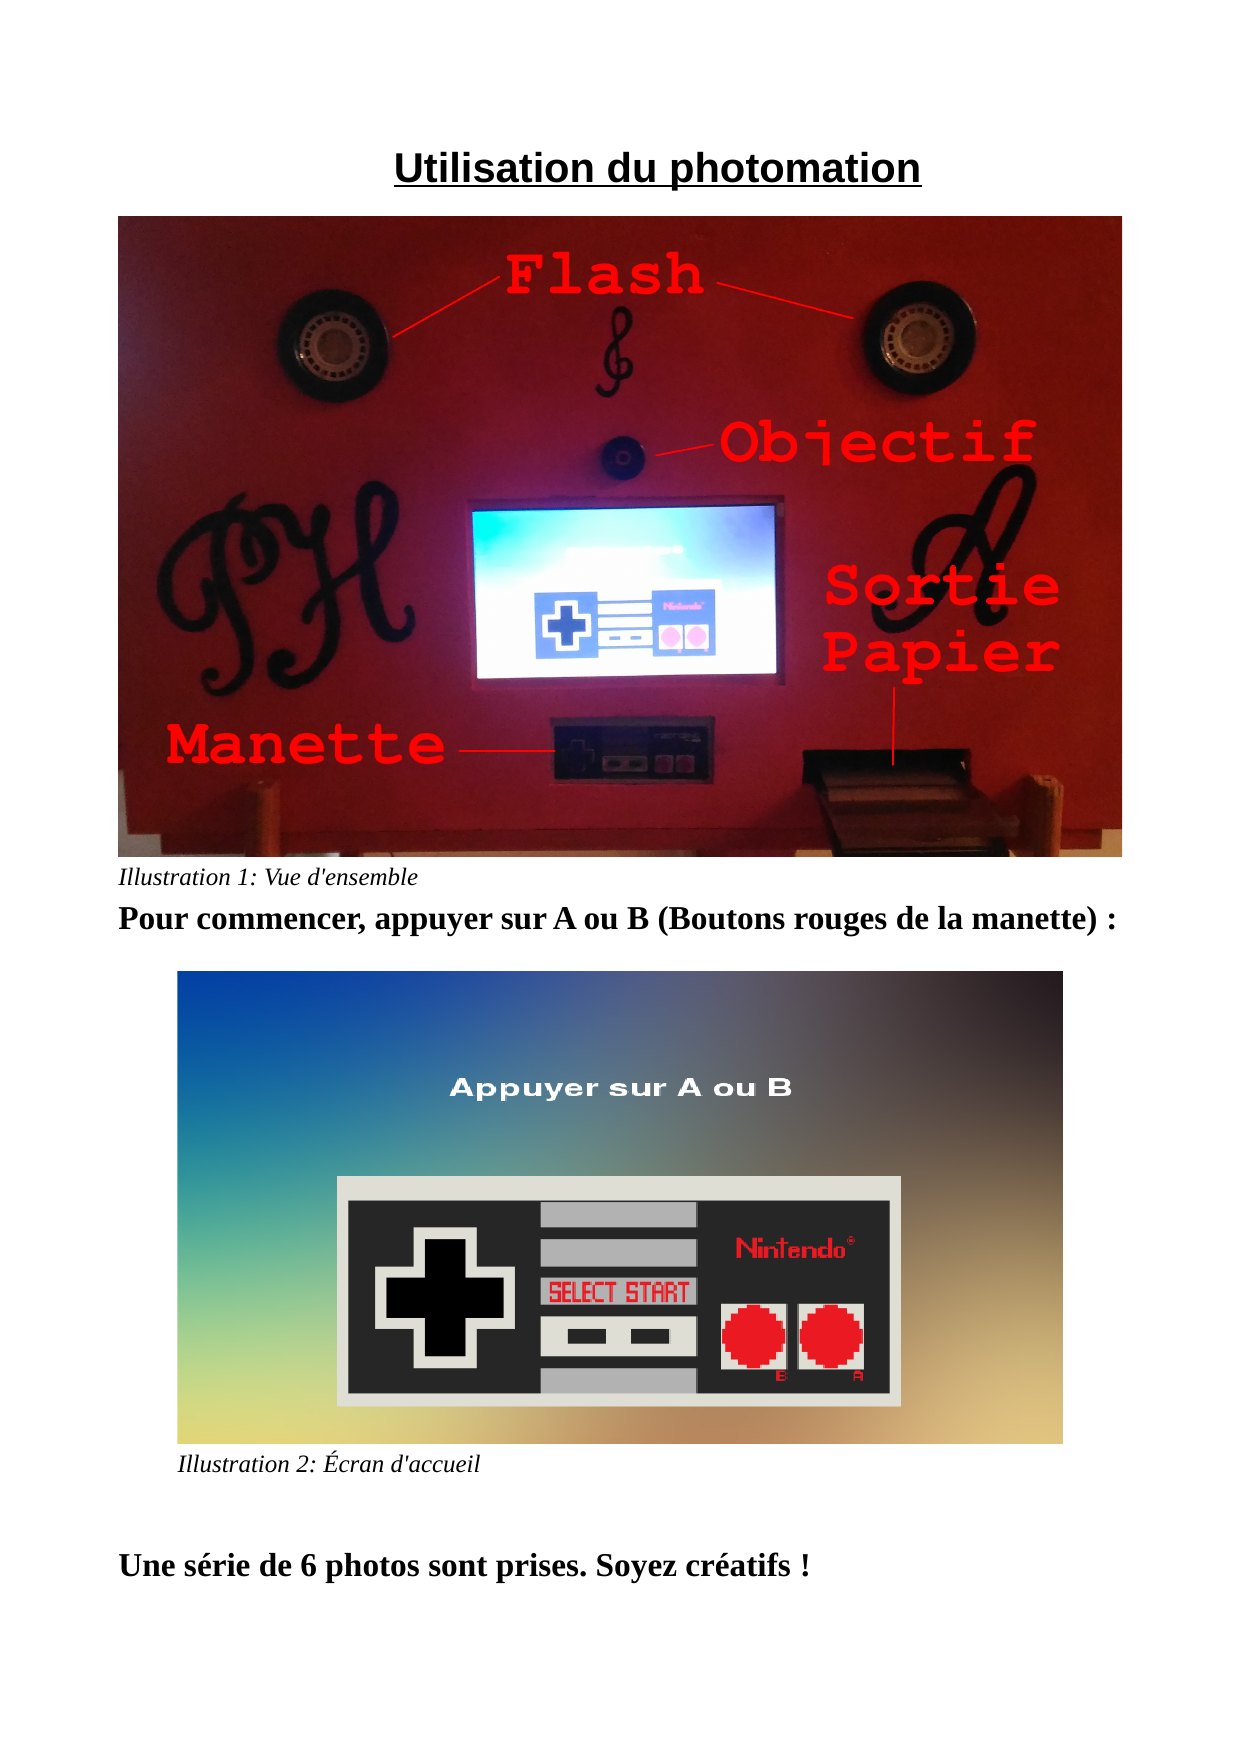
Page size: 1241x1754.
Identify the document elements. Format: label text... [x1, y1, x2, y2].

picture [118, 216, 1123, 857]
text Pour commencer, appuyer sur A ou B (Boutons rouges de la manette) : [118, 890, 1122, 936]
text Illustration 1: Vue d'ensemble [118, 857, 1122, 890]
picture [177, 971, 1063, 1444]
text Illustration 2: Écran d'accueil [177, 1444, 1063, 1477]
text Une série de 6 photos sont prises. Soyez créatifs ! [118, 1546, 1122, 1584]
title Utilisation du photomation [156, 143, 1122, 191]
text [118, 203, 1122, 216]
